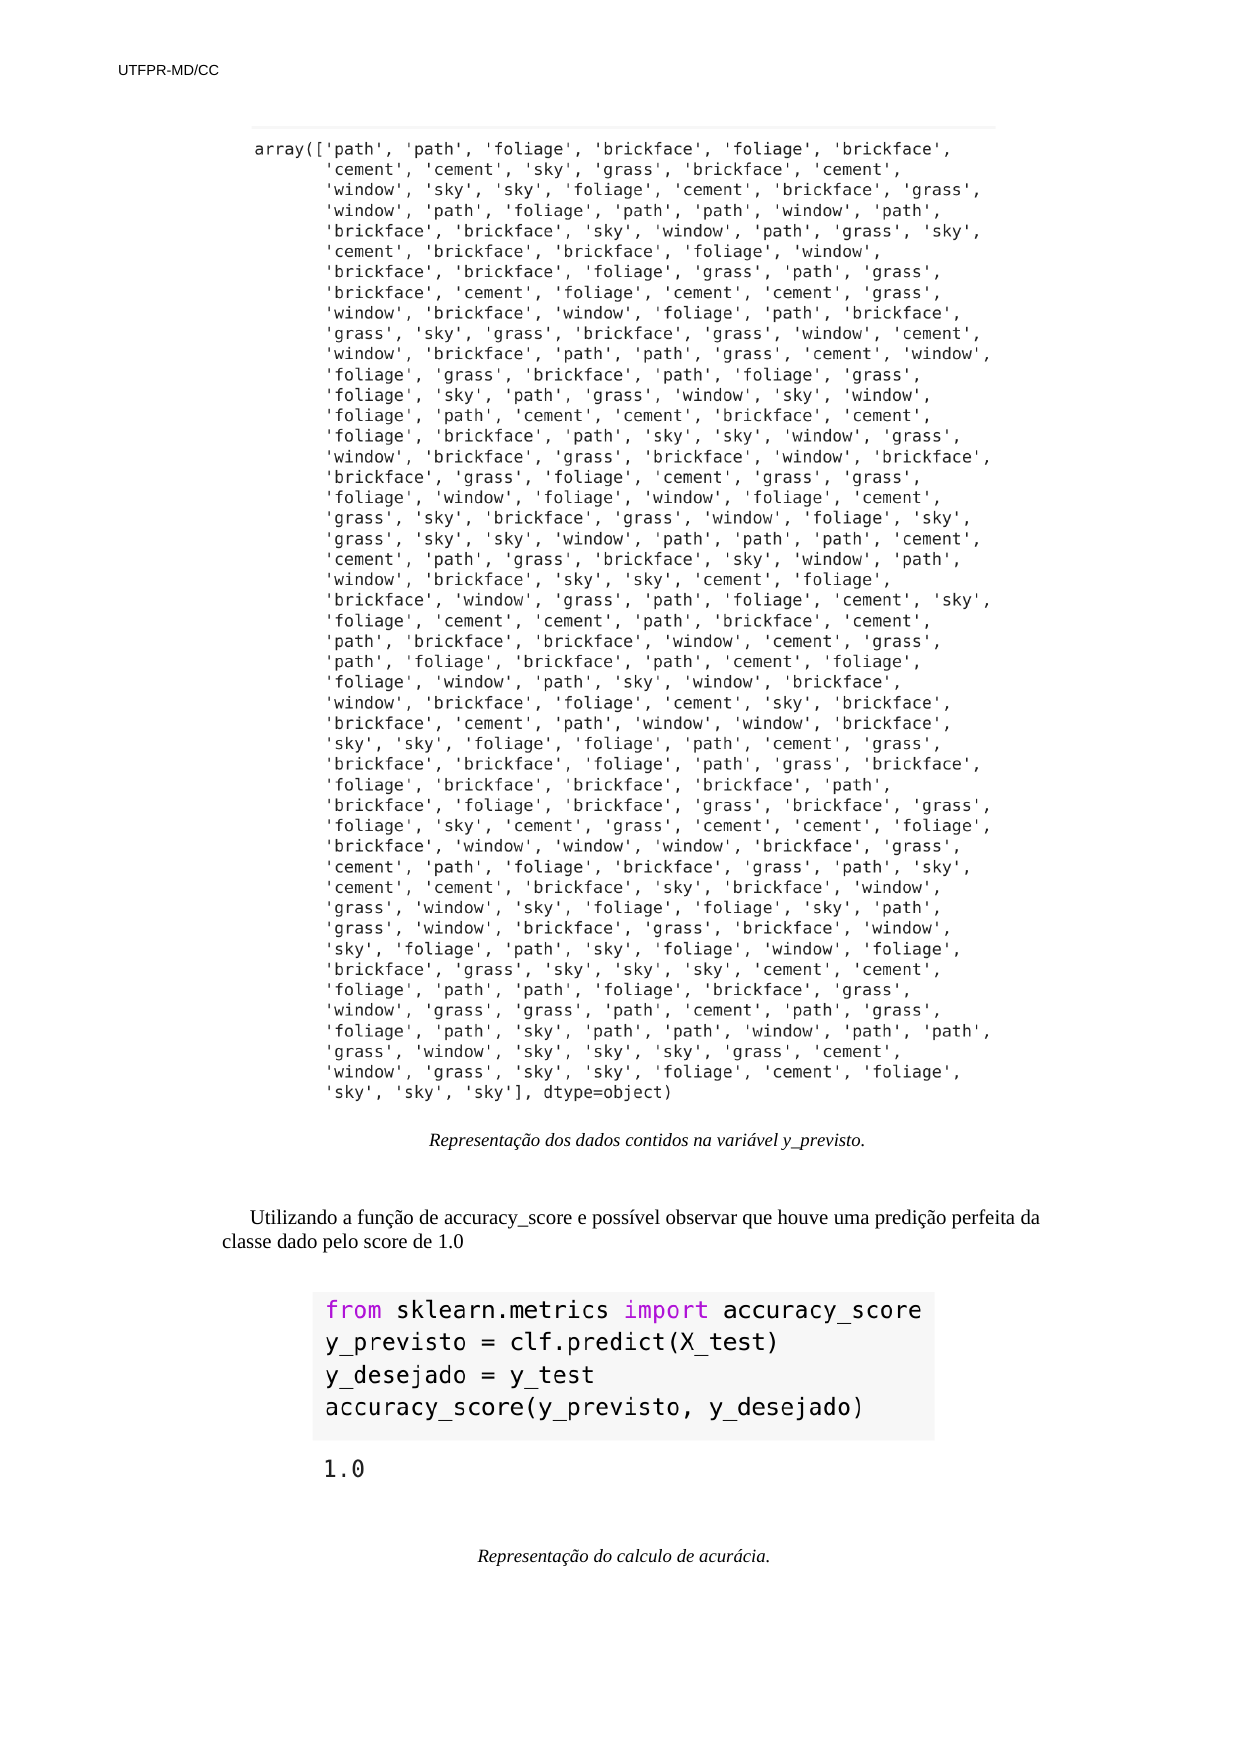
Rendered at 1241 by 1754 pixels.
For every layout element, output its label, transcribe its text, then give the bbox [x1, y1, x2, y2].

picture [251, 126, 996, 1121]
subtitle Utilizando a função de accuracy_score e possível observar que houve uma predição perfeita da classe dado pelo score de 1.0 [222, 1205, 1073, 1253]
picture [312, 1292, 935, 1507]
subtitle Representação dos dados contidos na variável y_previsto. [222, 1128, 1073, 1150]
subtitle Representação do calculo de acurácia. [174, 1545, 1073, 1566]
